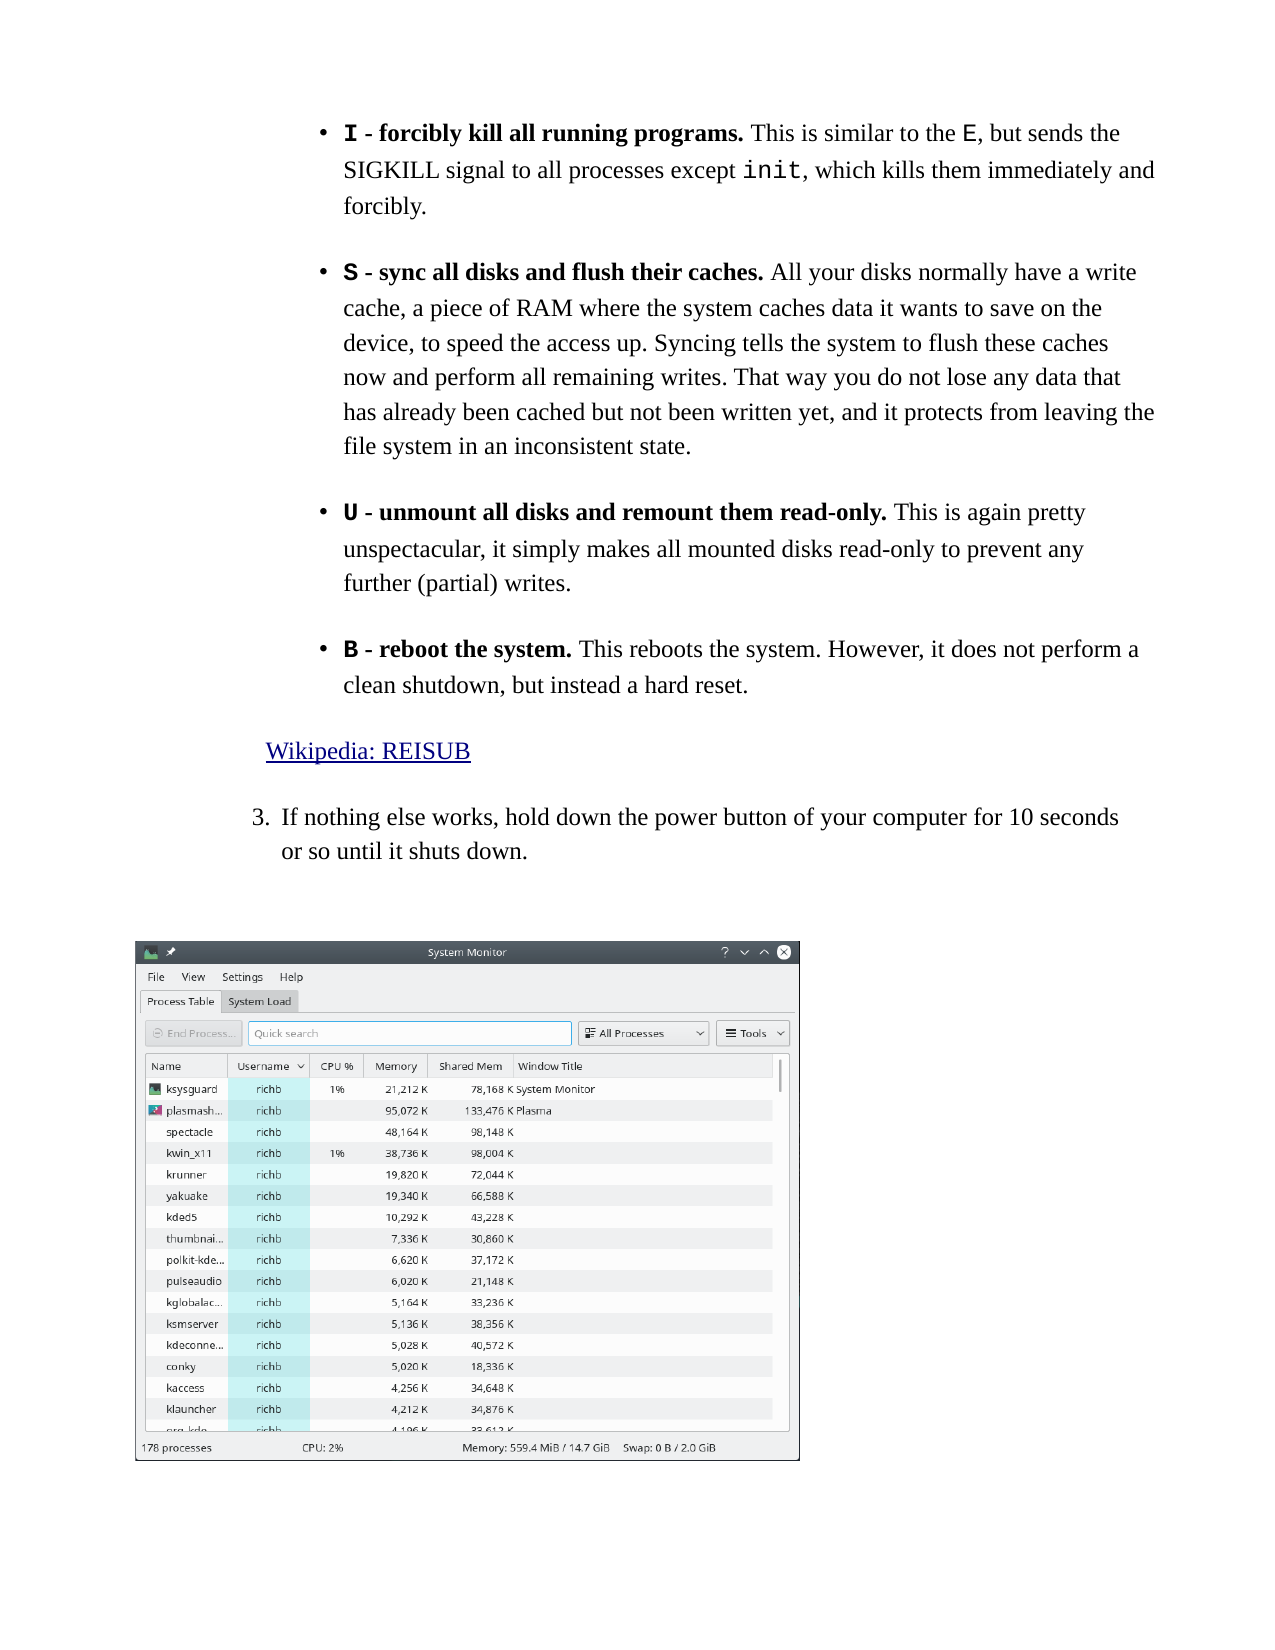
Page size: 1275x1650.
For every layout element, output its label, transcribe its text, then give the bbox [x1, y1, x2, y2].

list I - forcibly kill all running programs. This is similar to the E, but sends the SIGKILL signal to all processes except init, which kills them immediately and forcibly. [319, 118, 1157, 220]
list S - sync all disks and flush their caches. All your disks normally have a write cache, a piece of RAM where the system caches data it wants to save on the device, to speed the access up. Syncing tells the system to flush these caches now and perform all remaining writes. That way you do not lose any data that has already been cached but not been written yet, and it protects from leaving the file system in an inconsistent state. [319, 257, 1157, 460]
picture [135, 941, 800, 1461]
list Wikipedia: REISUB [236, 736, 1157, 765]
list U - unmount all disks and remount them read-only. This is again pretty unspectacular, it simply makes all mounted disks read-only to prevent any further (partial) writes. [319, 497, 1157, 597]
list If nothing else works, hold down the power button of your computer for 10 seconds or so until it shuts down. [252, 802, 1141, 865]
list B - reboot the system. This reboots the system. However, it does not perform a clean shutdown, but instead a hard reset. [319, 634, 1157, 699]
